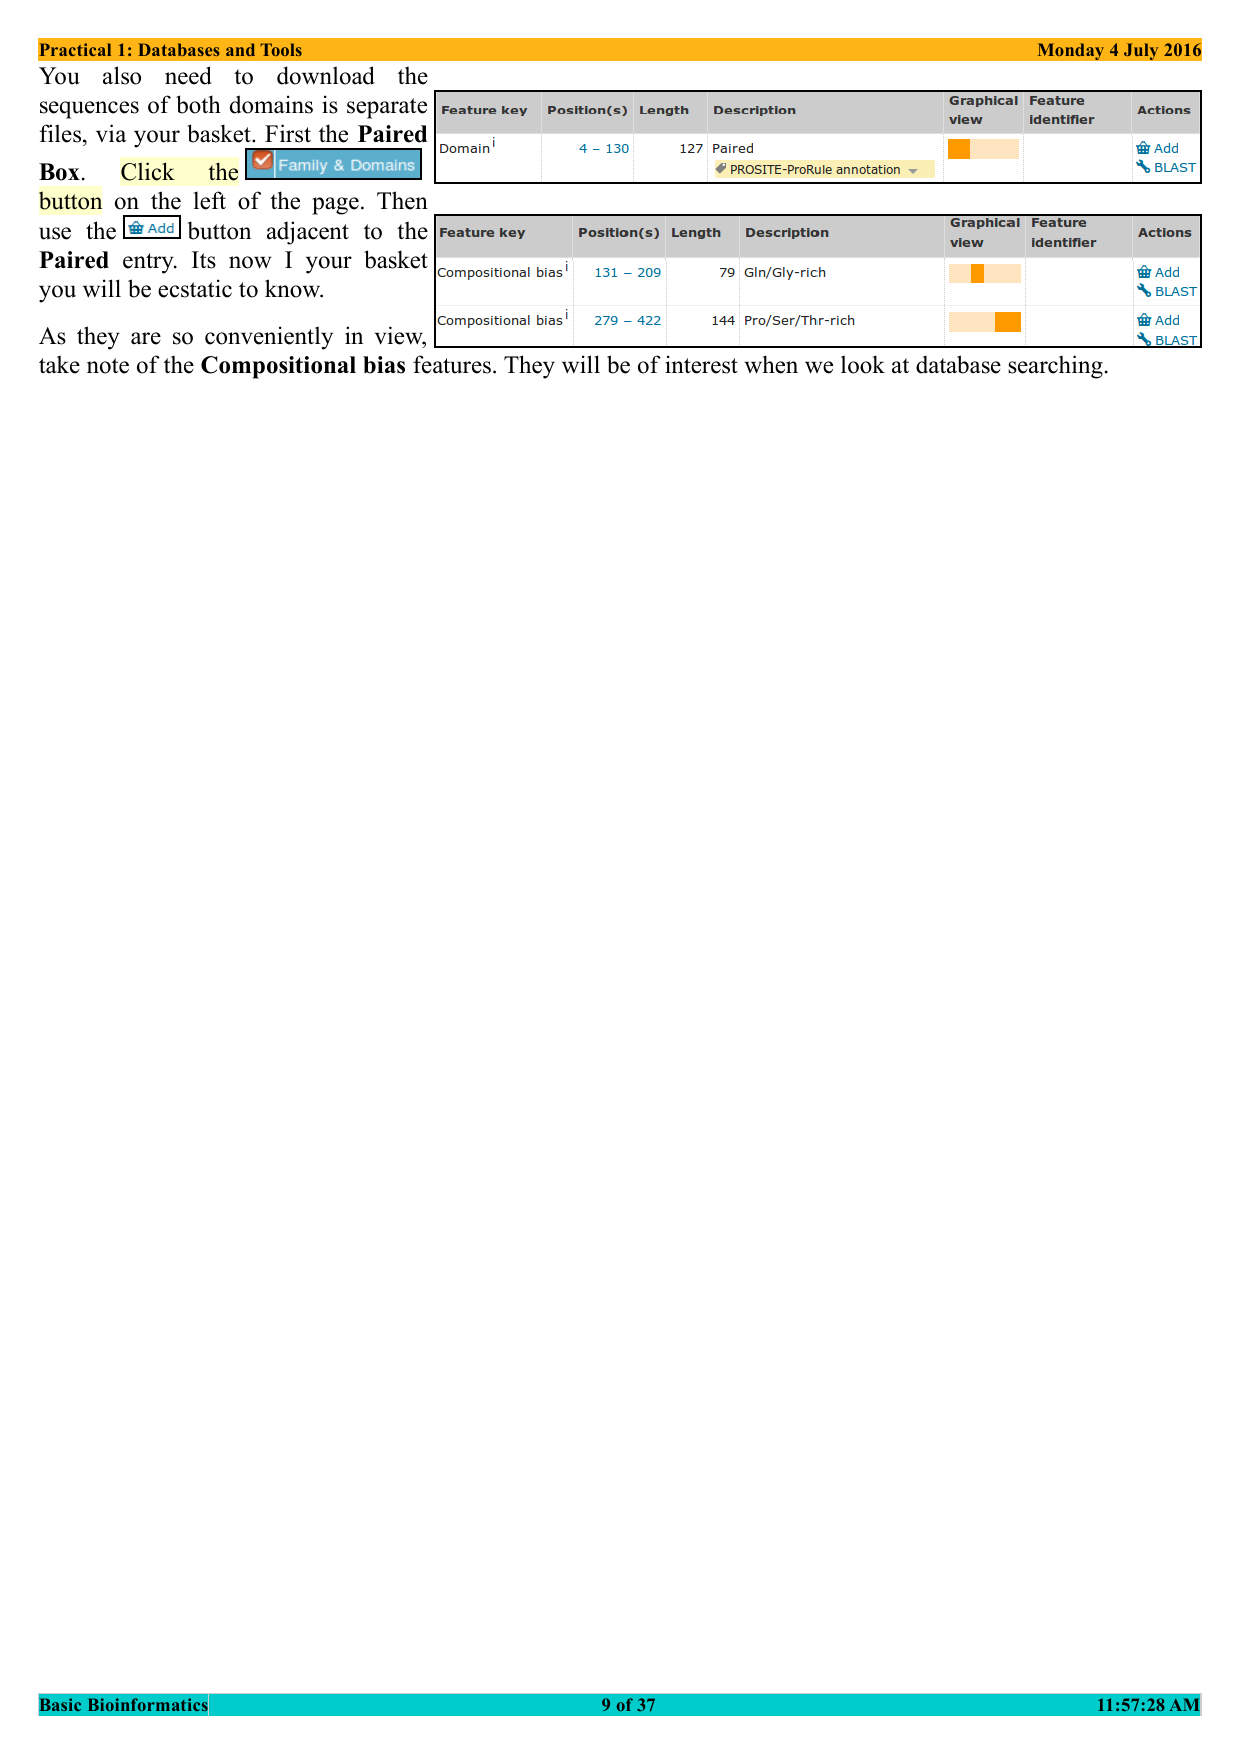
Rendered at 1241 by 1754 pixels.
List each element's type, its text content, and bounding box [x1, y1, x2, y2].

picture [436, 92, 1200, 182]
picture [125, 217, 179, 237]
picture [436, 216, 1200, 346]
picture [247, 150, 420, 178]
text You also need to download the sequences of both domains is separate files, via your basket. First the Paired Box. Click thebutton on the left of the page. Then use thebutton adjacent to the Paired entry. Its now I your basket you will be ecstatic to know. [38, 61, 1202, 303]
text As they are so conveniently in view, take note of the Compositional bias features. They will be of interest when we look at database searching. [38, 321, 1202, 379]
